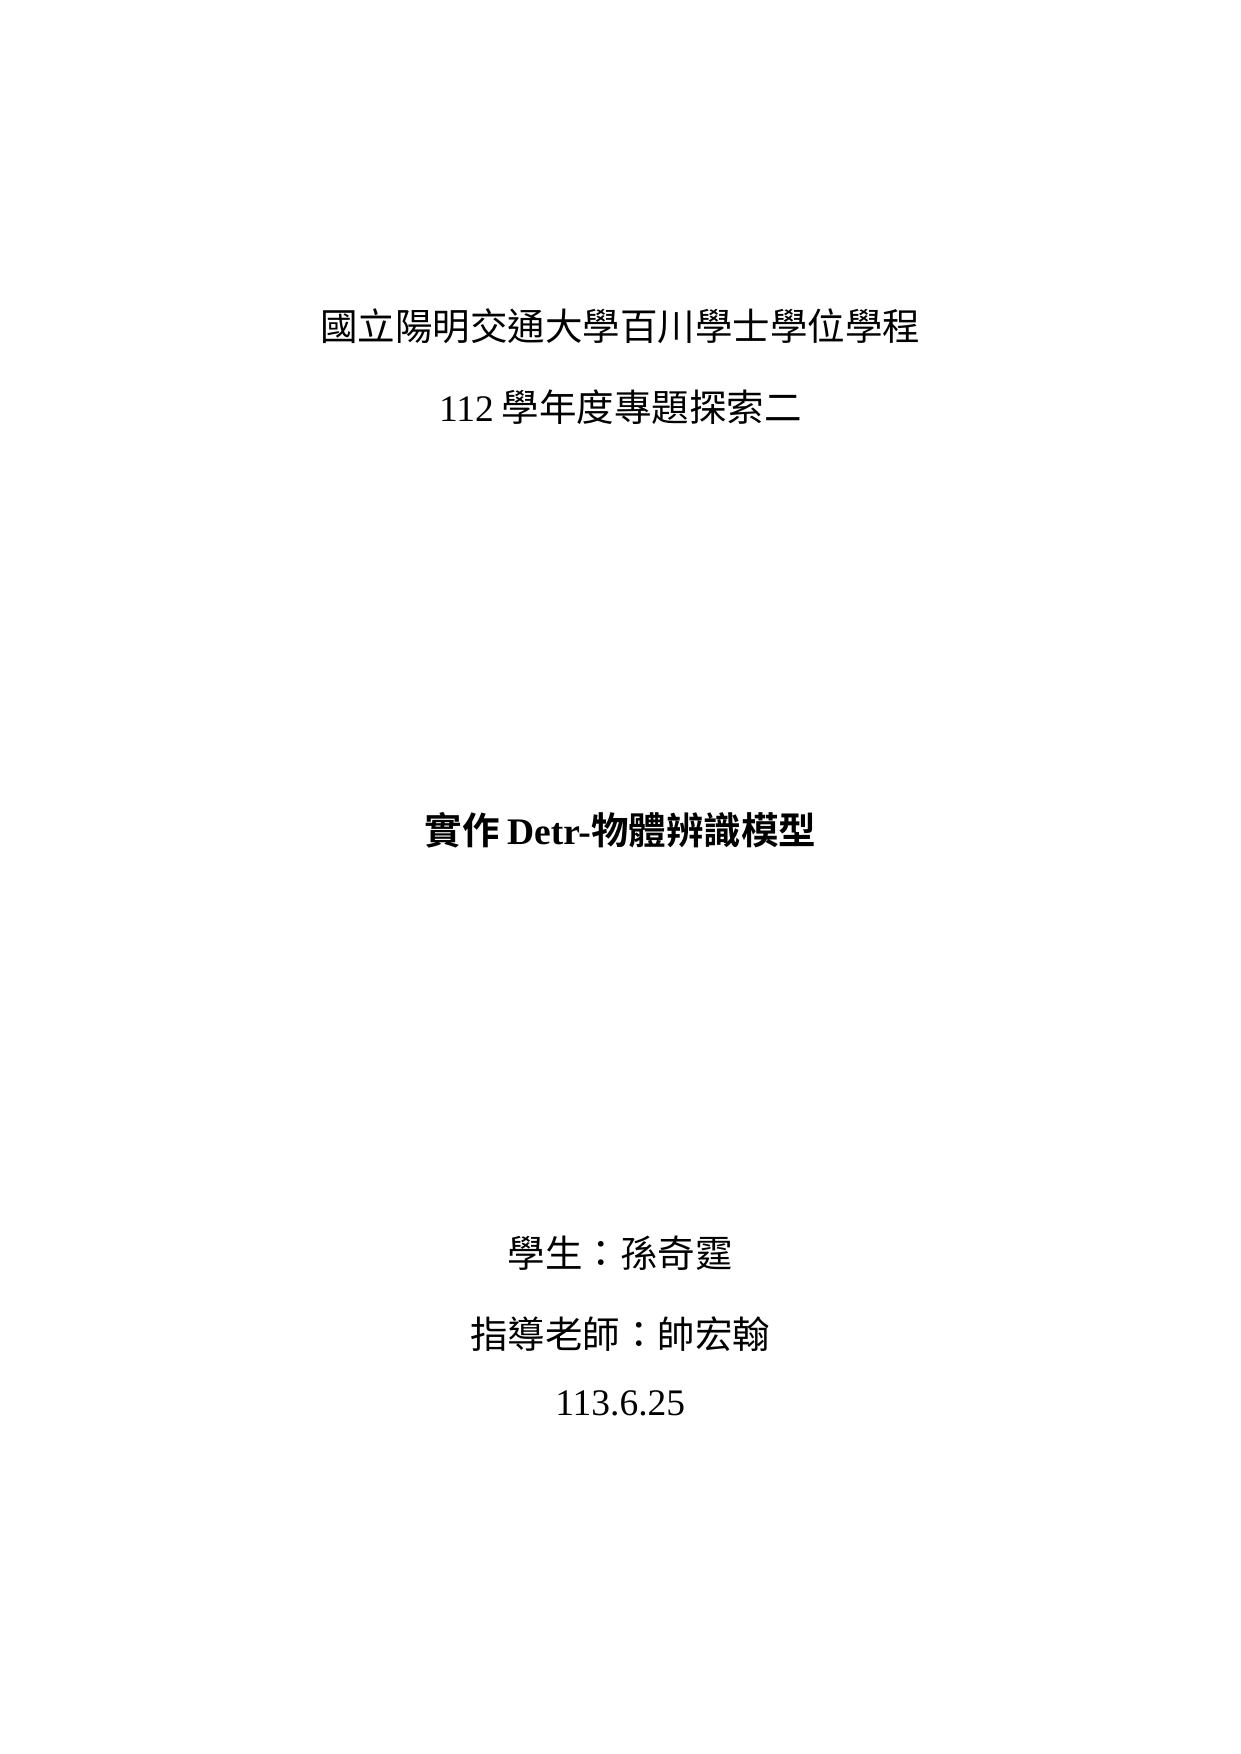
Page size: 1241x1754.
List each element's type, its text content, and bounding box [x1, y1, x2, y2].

text 學生：孫奇霆 指導老師：帥宏翰 113.6.25 [118, 1223, 1122, 1424]
text 實作Detr-物體辨識模型 [118, 801, 1122, 855]
text 國立陽明交通大學百川學士學位學程 112學年度專題探索二 [118, 297, 1122, 432]
